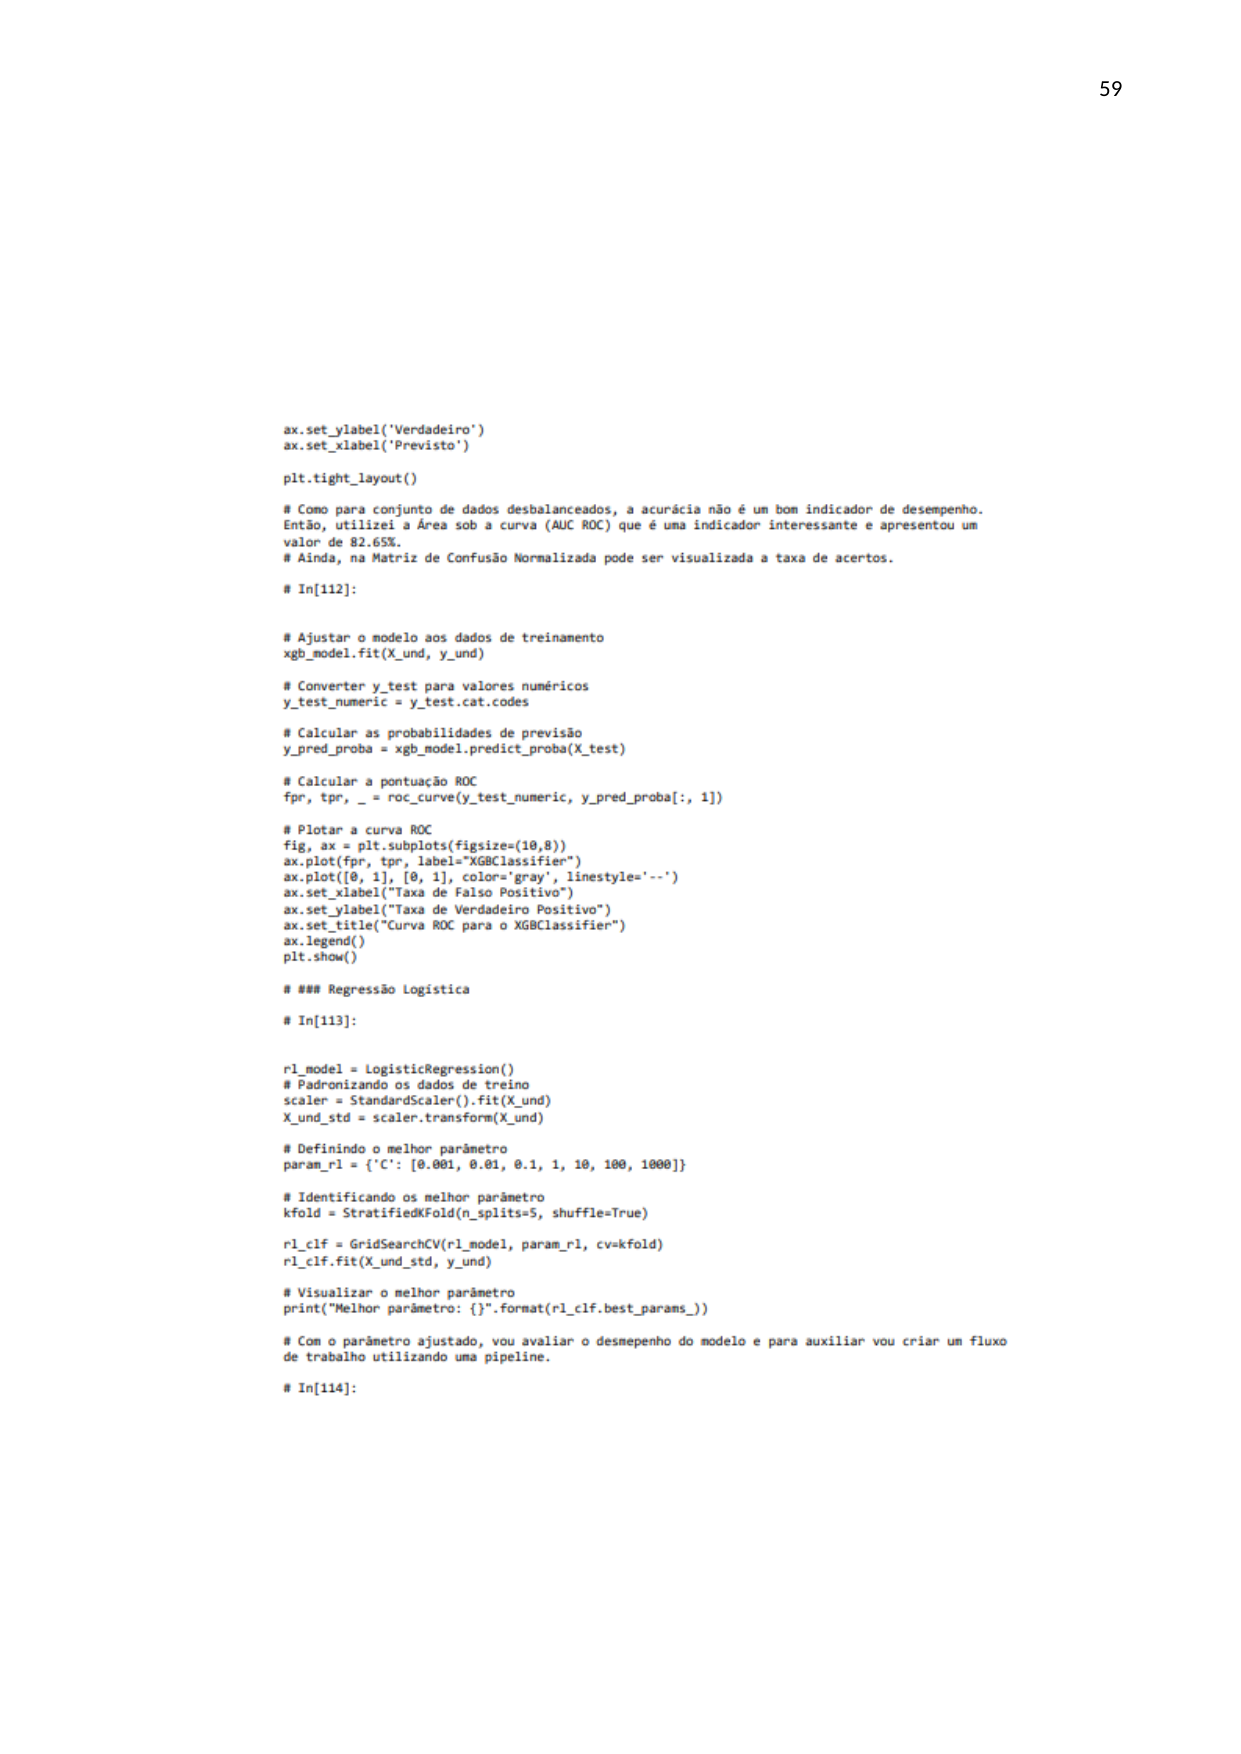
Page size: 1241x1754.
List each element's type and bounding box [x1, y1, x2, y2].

picture [230, 392, 1069, 1452]
